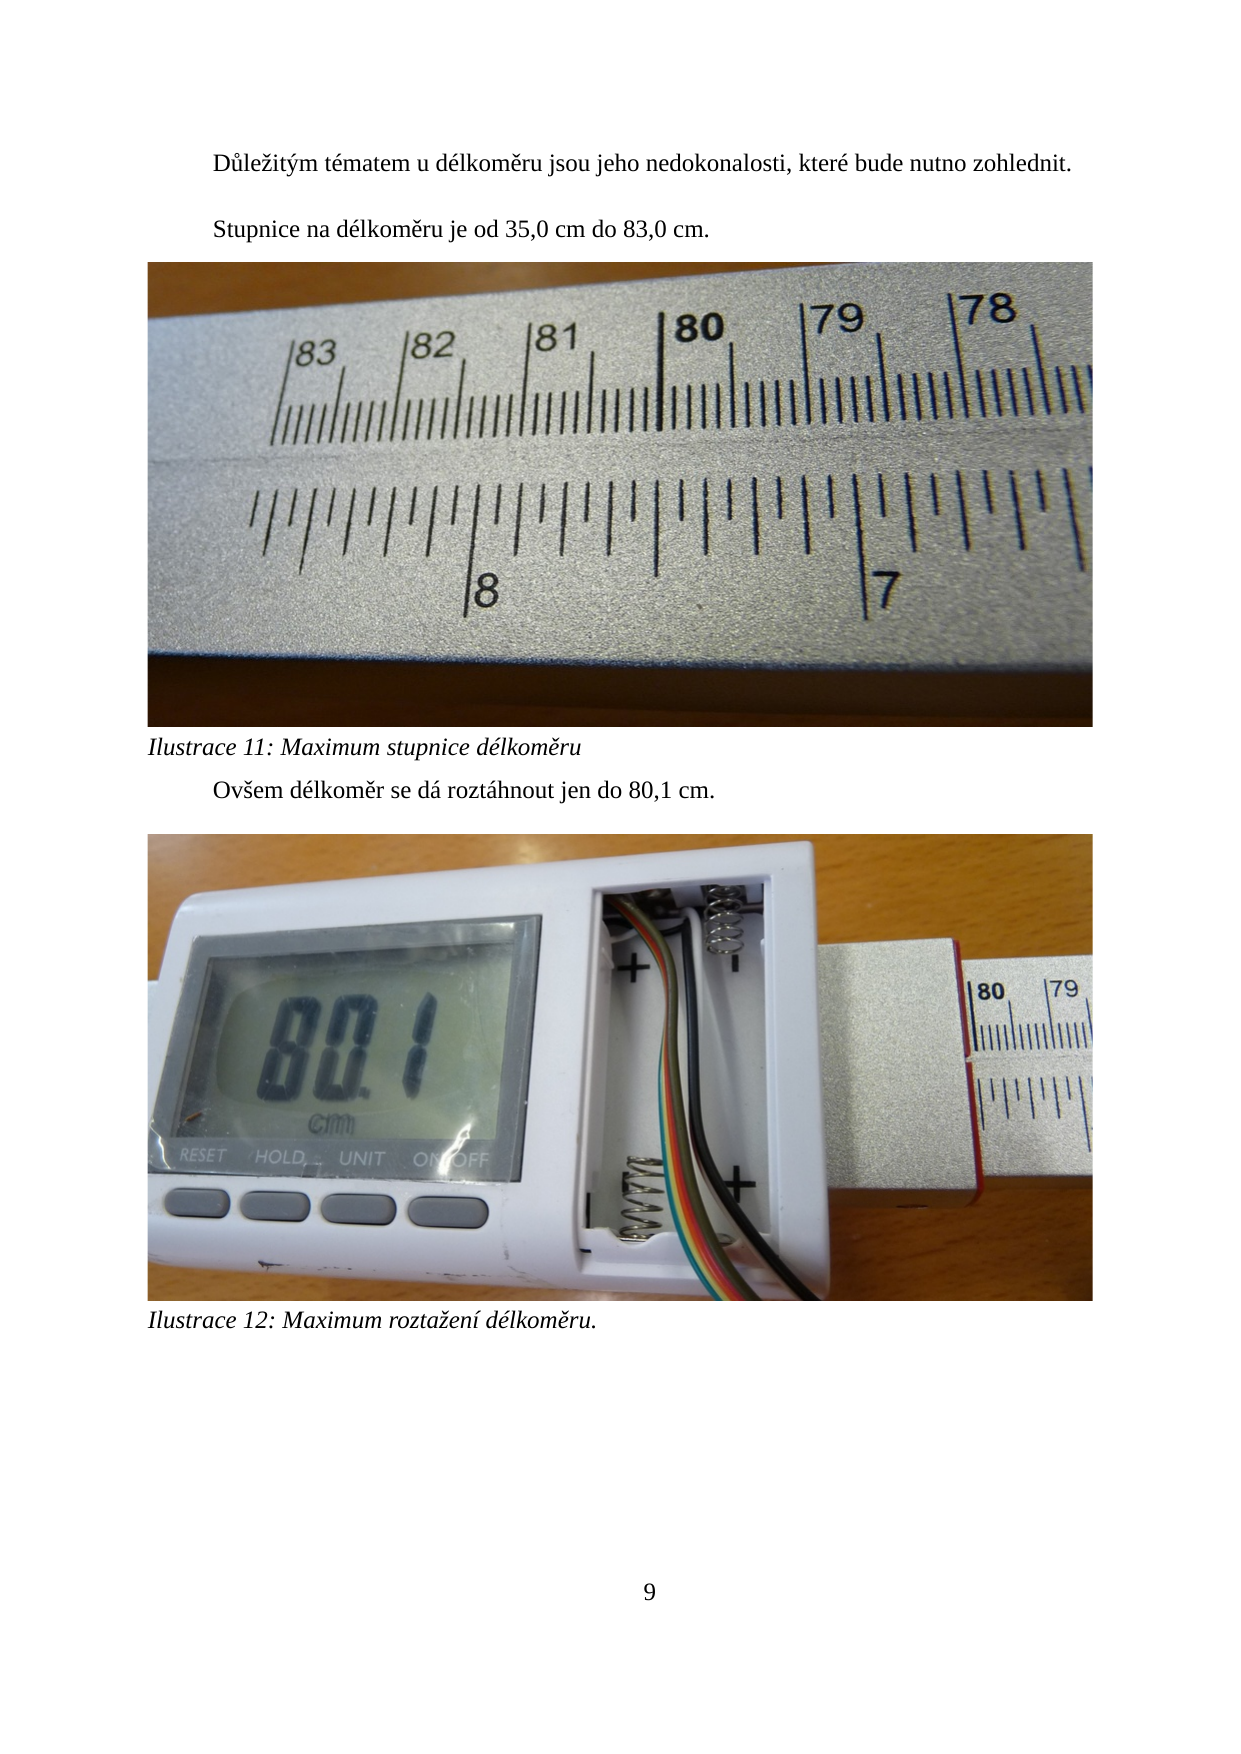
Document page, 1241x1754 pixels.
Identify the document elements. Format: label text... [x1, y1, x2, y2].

text Stupnice na délkoměru je od 35,0 cm do 83,0 cm. [148, 214, 1093, 243]
picture [147, 834, 1093, 1301]
text [148, 250, 1093, 262]
text Ilustrace 11: Maximum stupnice délkoměru [148, 727, 1093, 761]
text Ovšem délkoměr se dá roztáhnout jen do 80,1 cm. [148, 761, 1093, 804]
text Důležitým tématem u délkoměru jsou jeho nedokonalosti, které bude nutno zohlednit. [148, 148, 1093, 176]
picture [147, 262, 1093, 727]
text Ilustrace 12: Maximum roztažení délkoměru. [148, 1301, 1093, 1334]
